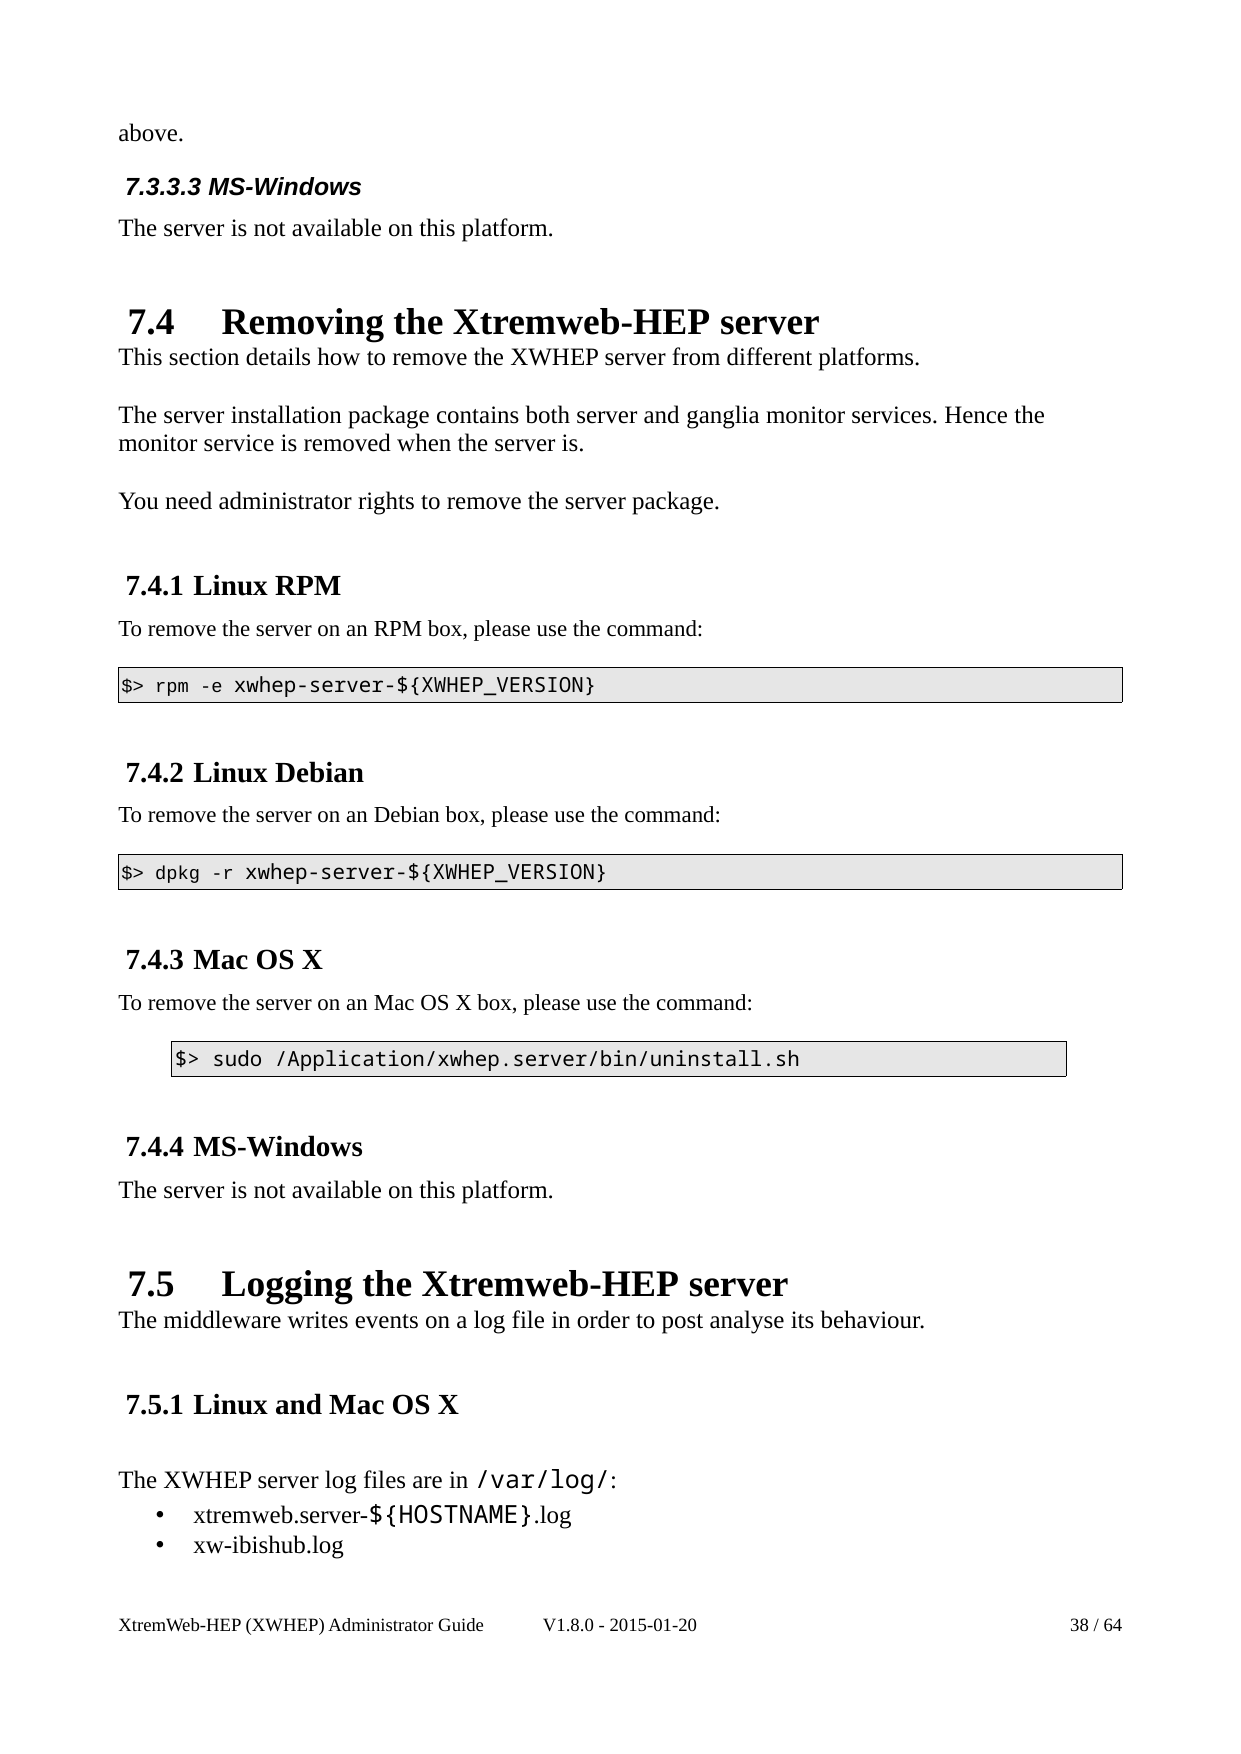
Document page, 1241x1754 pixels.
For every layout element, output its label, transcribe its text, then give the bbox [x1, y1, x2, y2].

subtitle Linux and Mac OS X [118, 1387, 1122, 1421]
text The XWHEP server log files are in /var/log/: [118, 1462, 1122, 1496]
text To remove the server on an Debian box, please use the command: [118, 802, 1122, 828]
text The middleware writes events on a log file in order to post analyse its behaviour. [118, 1305, 1122, 1334]
subtitle Logging the Xtremweb-HEP server [118, 1262, 1122, 1305]
subtitle Linux RPM [118, 568, 1122, 602]
text To remove the server on an RPM box, please use the command: [118, 614, 1122, 641]
list xtremweb.server-${HOSTNAME}.log [156, 1496, 1122, 1530]
subtitle MS-Windows [118, 1129, 1122, 1163]
text You need administrator rights to remove the server package. [118, 486, 1122, 515]
text To remove the server on an Mac OS X box, please use the command: [118, 988, 1122, 1015]
text above. [118, 118, 1122, 147]
text The server is not available on this platform. [118, 1176, 1122, 1204]
text $> sudo /Application/xwhep.server/bin/uninstall.sh [172, 1042, 1066, 1076]
subtitle Linux Debian [118, 756, 1122, 789]
subtitle Mac OS X [118, 942, 1122, 976]
subtitle MS-Windows [118, 172, 1122, 200]
list xw-ibishub.log [156, 1530, 1122, 1559]
subtitle Removing the Xtremweb-HEP server [118, 299, 1122, 342]
text This section details how to remove the XWHEP server from different platforms. [118, 342, 1122, 371]
text $> dpkg -r xwhep-server-${XWHEP_VERSION} [119, 855, 1122, 889]
text The server installation package contains both server and ganglia monitor services. Hence the monitor service is removed when the server is. [118, 400, 1122, 457]
text The server is not available on this platform. [118, 213, 1122, 242]
text $> rpm -e xwhep-server-${XWHEP_VERSION} [119, 668, 1122, 702]
